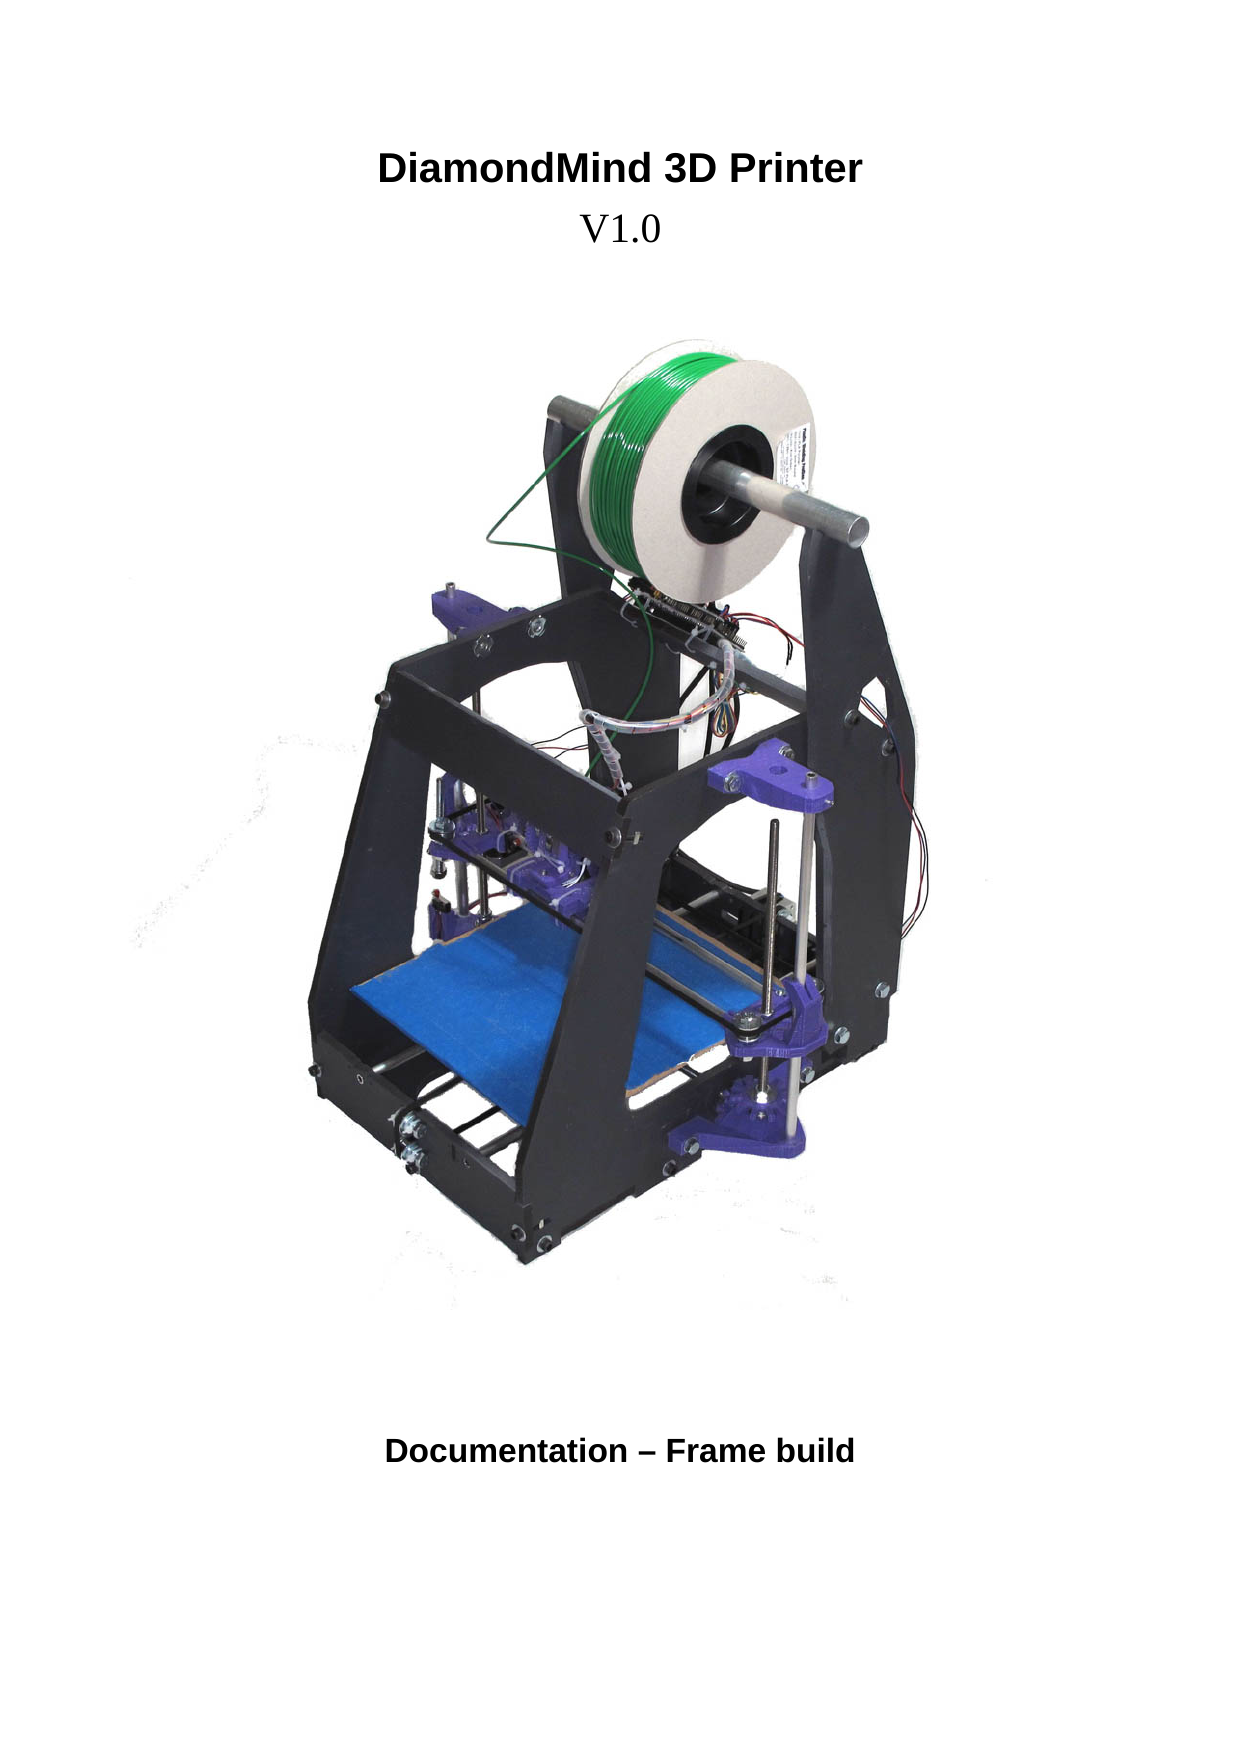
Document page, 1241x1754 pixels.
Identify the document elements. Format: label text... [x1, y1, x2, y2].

subtitle DiamondMind 3D Printer [118, 143, 1122, 191]
text V1.0 [118, 203, 1122, 251]
subtitle Documentation – Frame build [118, 1431, 1122, 1470]
picture [128, 298, 995, 1310]
